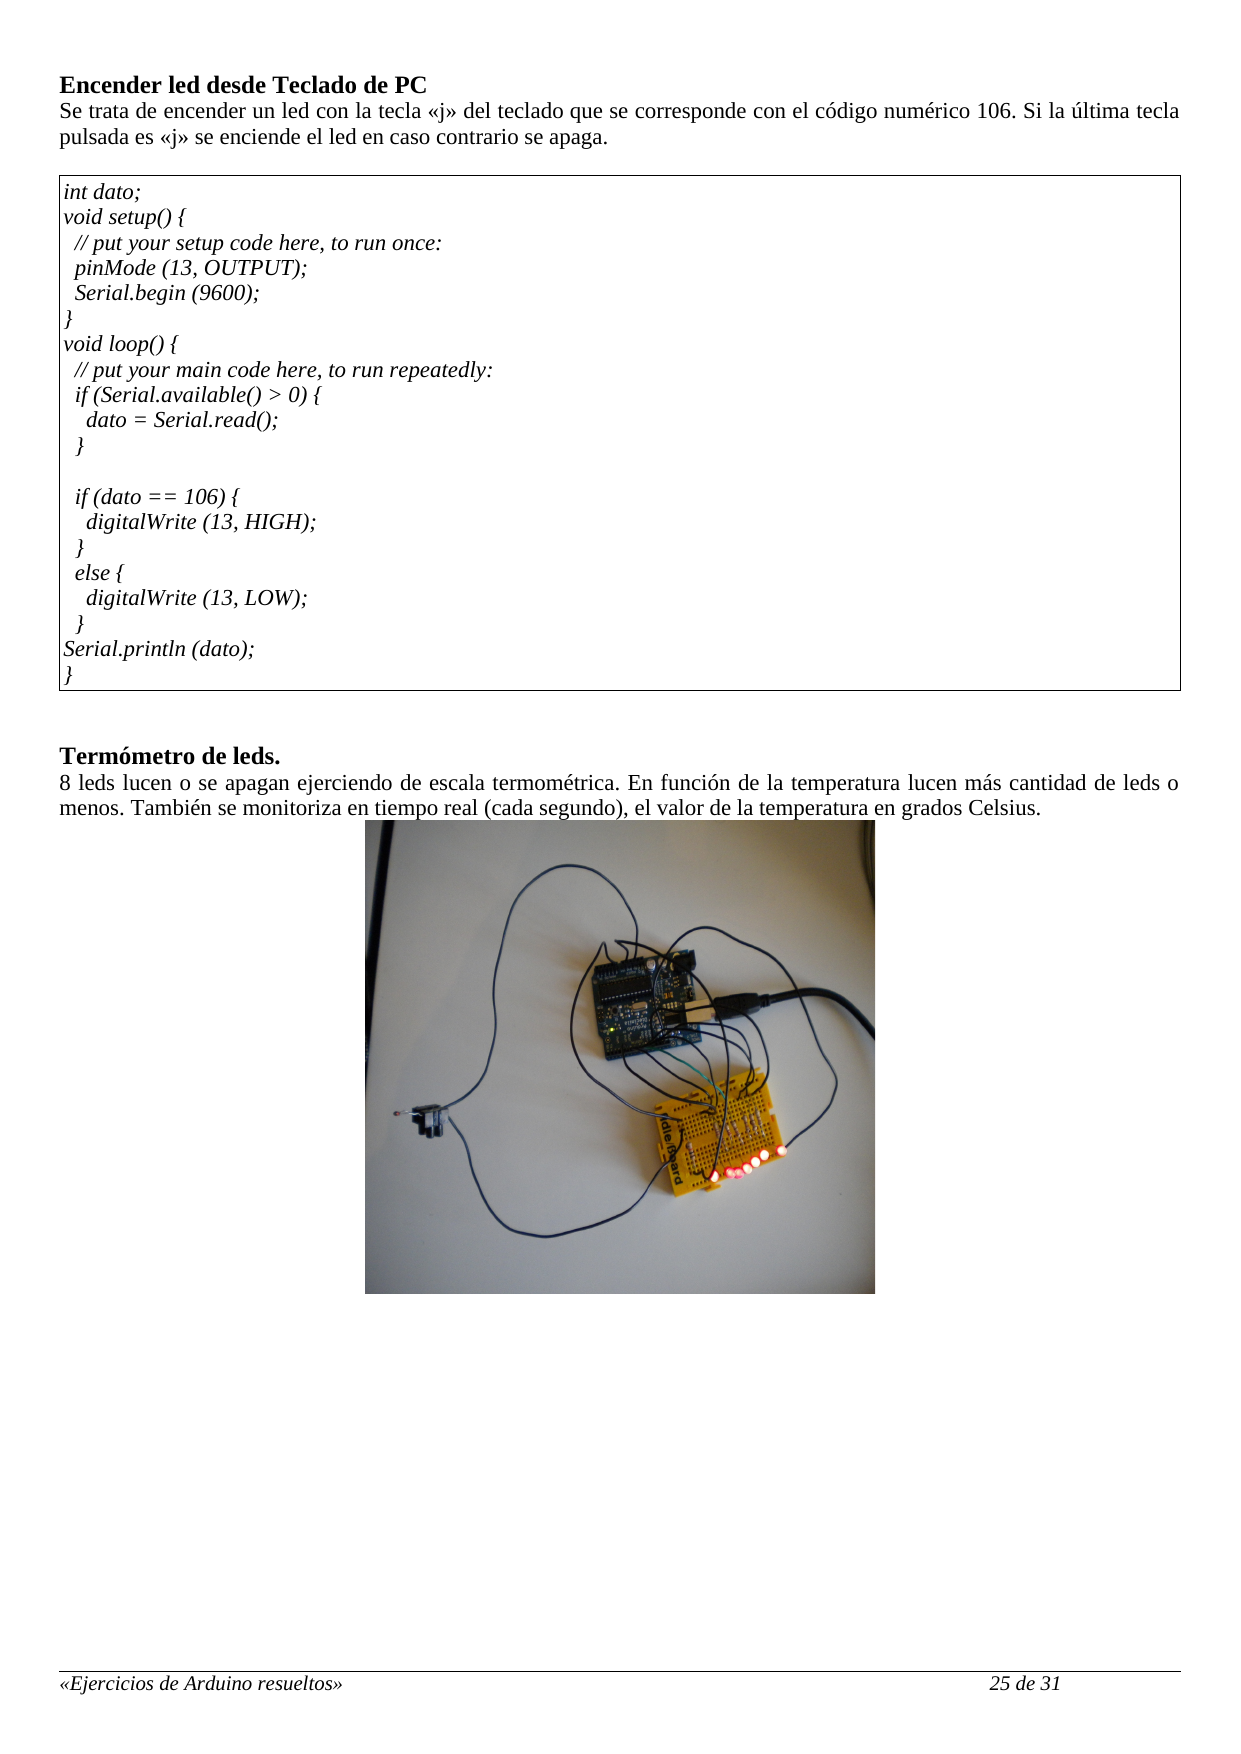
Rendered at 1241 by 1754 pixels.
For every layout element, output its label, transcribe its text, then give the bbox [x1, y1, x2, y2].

text if (dato == 106) { [60, 480, 1180, 505]
text Termómetro de leds. [281, 742, 1181, 770]
text } [74, 302, 1180, 327]
text else { [86, 556, 1180, 581]
text Encender led desde Teclado de PC [428, 71, 1181, 98]
text digitalWrite (13, HIGH); [243, 505, 1180, 531]
text pinMode (13, OUTPUT); [310, 251, 1180, 276]
text } [60, 658, 1180, 690]
text } [86, 607, 1180, 632]
text void loop() { [74, 327, 1180, 353]
picture [365, 820, 876, 1294]
text if (Serial.available() > 0) { [325, 378, 1180, 403]
text dato = Serial.read(); [60, 403, 1180, 429]
text int dato; [60, 176, 1180, 200]
text digitalWrite (13, LOW); [127, 581, 1180, 607]
text } [60, 531, 1180, 556]
text // put your main code here, to run repeatedly: [181, 353, 1180, 378]
text void setup() { [143, 200, 1180, 226]
text Se trata de encender un led con la tecla «j» del teclado que se corresponde con el código numérico 106. Si la última tecla pulsada es «j» se enciende el led en caso contrario se apaga. [609, 124, 1181, 149]
text } [86, 429, 1180, 454]
text // put your setup code here, to run once: [60, 226, 1180, 251]
text Serial.begin (9600); [262, 276, 1180, 302]
text Serial.println (dato); [86, 632, 1180, 658]
